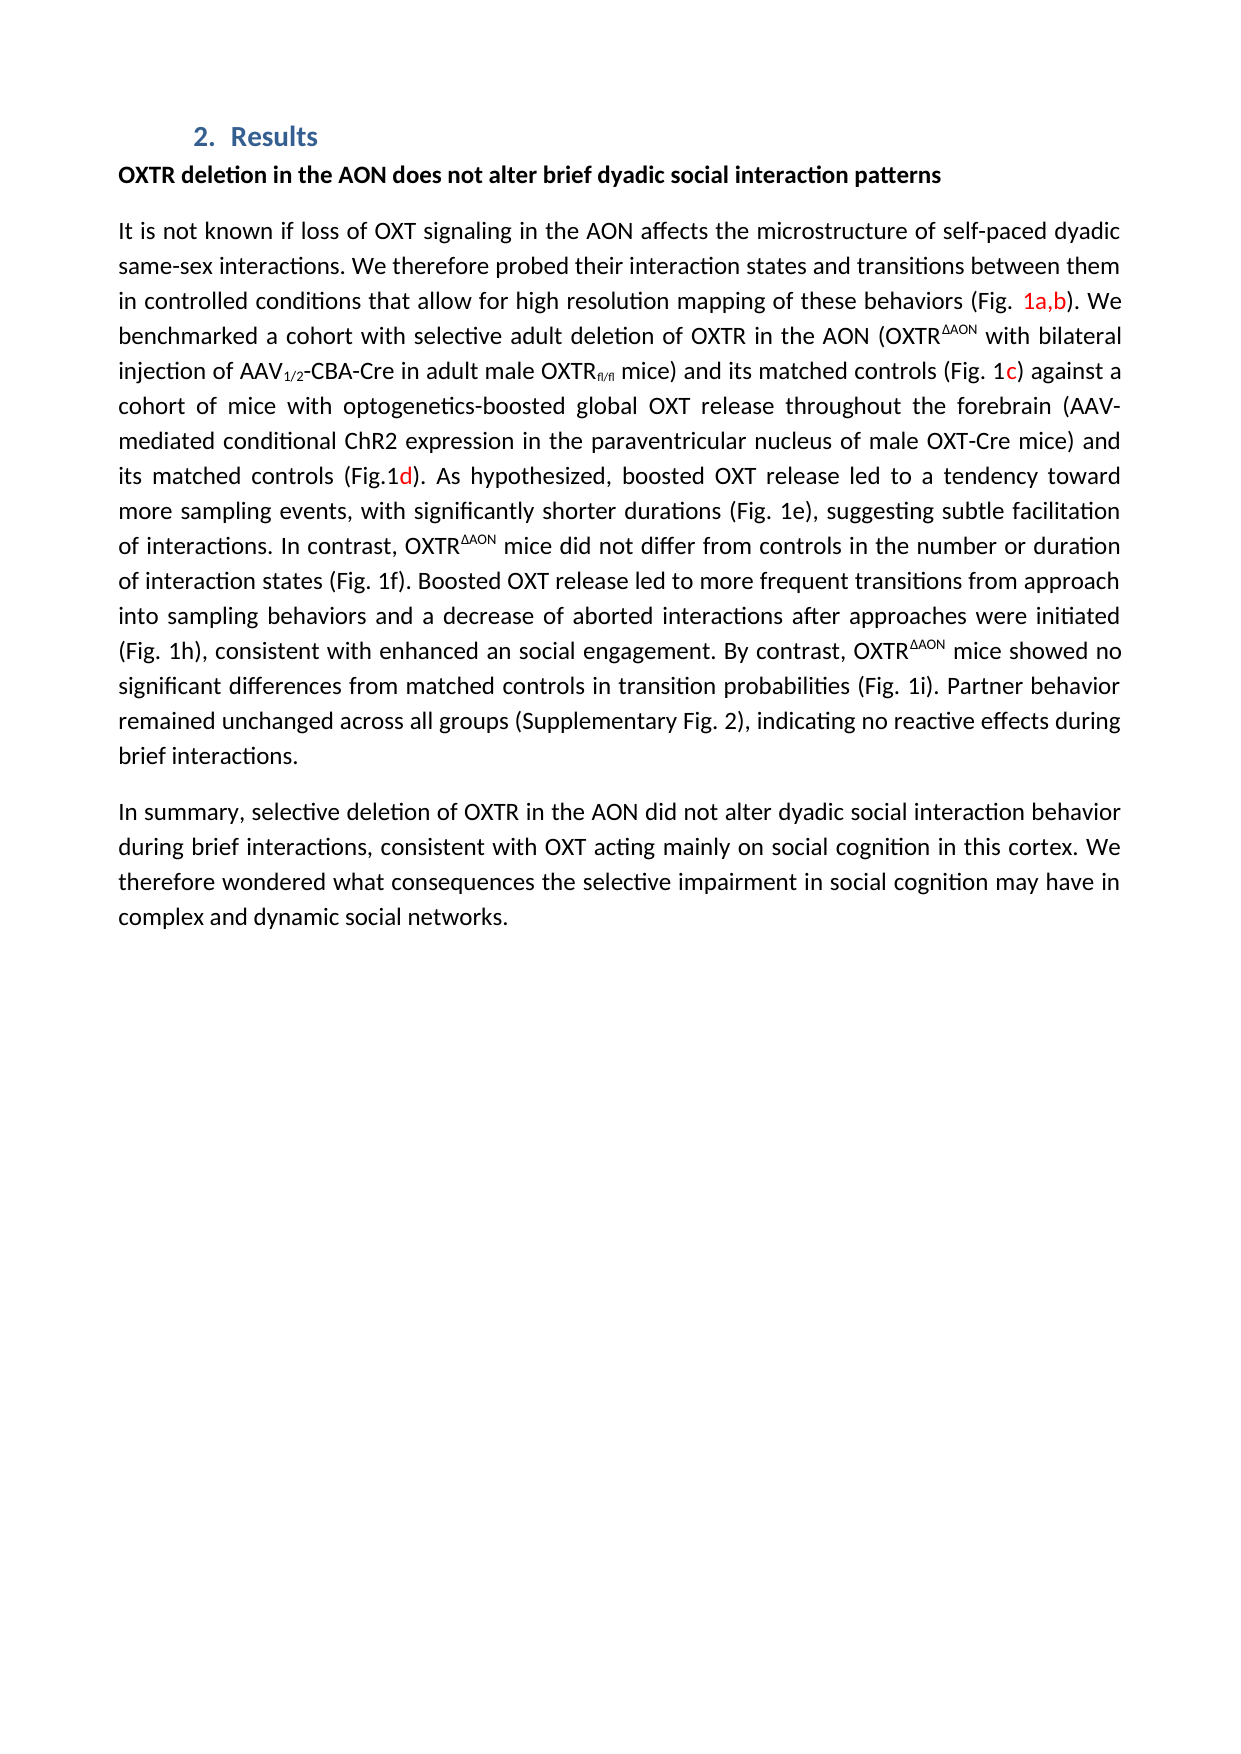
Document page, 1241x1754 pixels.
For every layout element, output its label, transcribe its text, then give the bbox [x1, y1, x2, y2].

text OXTR deletion in the AON does not alter brief dyadic social interaction patterns [118, 159, 1122, 189]
text In summary, selective deletion of OXTR in the AON did not alter dyadic social interaction behavior during brief interactions, consistent with OXT acting mainly on social cognition in this cortex. We therefore wondered what consequences the selective impairment in social cognition may have in complex and dynamic social networks. [118, 796, 1122, 931]
subtitle Results [193, 118, 1122, 154]
text It is not known if loss of OXT signaling in the AON affects the microstructure of self-paced dyadic same-sex interactions. We therefore probed their interaction states and transitions between them in controlled conditions that allow for high resolution mapping of these behaviors (Fig. 1a,b). We benchmarked a cohort with selective adult deletion of OXTR in the AON (OXTRΔAON with bilateral injection of AAV1/2-CBA-Cre in adult male OXTRfl/fl mice) and its matched controls (Fig. 1c) against a cohort of mice with optogenetics-boosted global OXT release throughout the forebrain (AAV-mediated conditional ChR2 expression in the paraventricular nucleus of male OXT-Cre mice) and its matched controls (Fig.1d). As hypothesized, boosted OXT release led to a tendency toward more sampling events, with significantly shorter durations (Fig. 1e), suggesting subtle facilitation of interactions. In contrast, OXTRΔAON mice did not differ from controls in the number or duration of interaction states (Fig. 1f). Boosted OXT release led to more frequent transitions from approach into sampling behaviors and a decrease of aborted interactions after approaches were initiated (Fig. 1h), consistent with enhanced an social engagement. By contrast, OXTRΔAON mice showed no significant differences from matched controls in transition probabilities (Fig. 1i). Partner behavior remained unchanged across all groups (Supplementary Fig. 2), indicating no reactive effects during brief interactions. [118, 215, 1122, 770]
